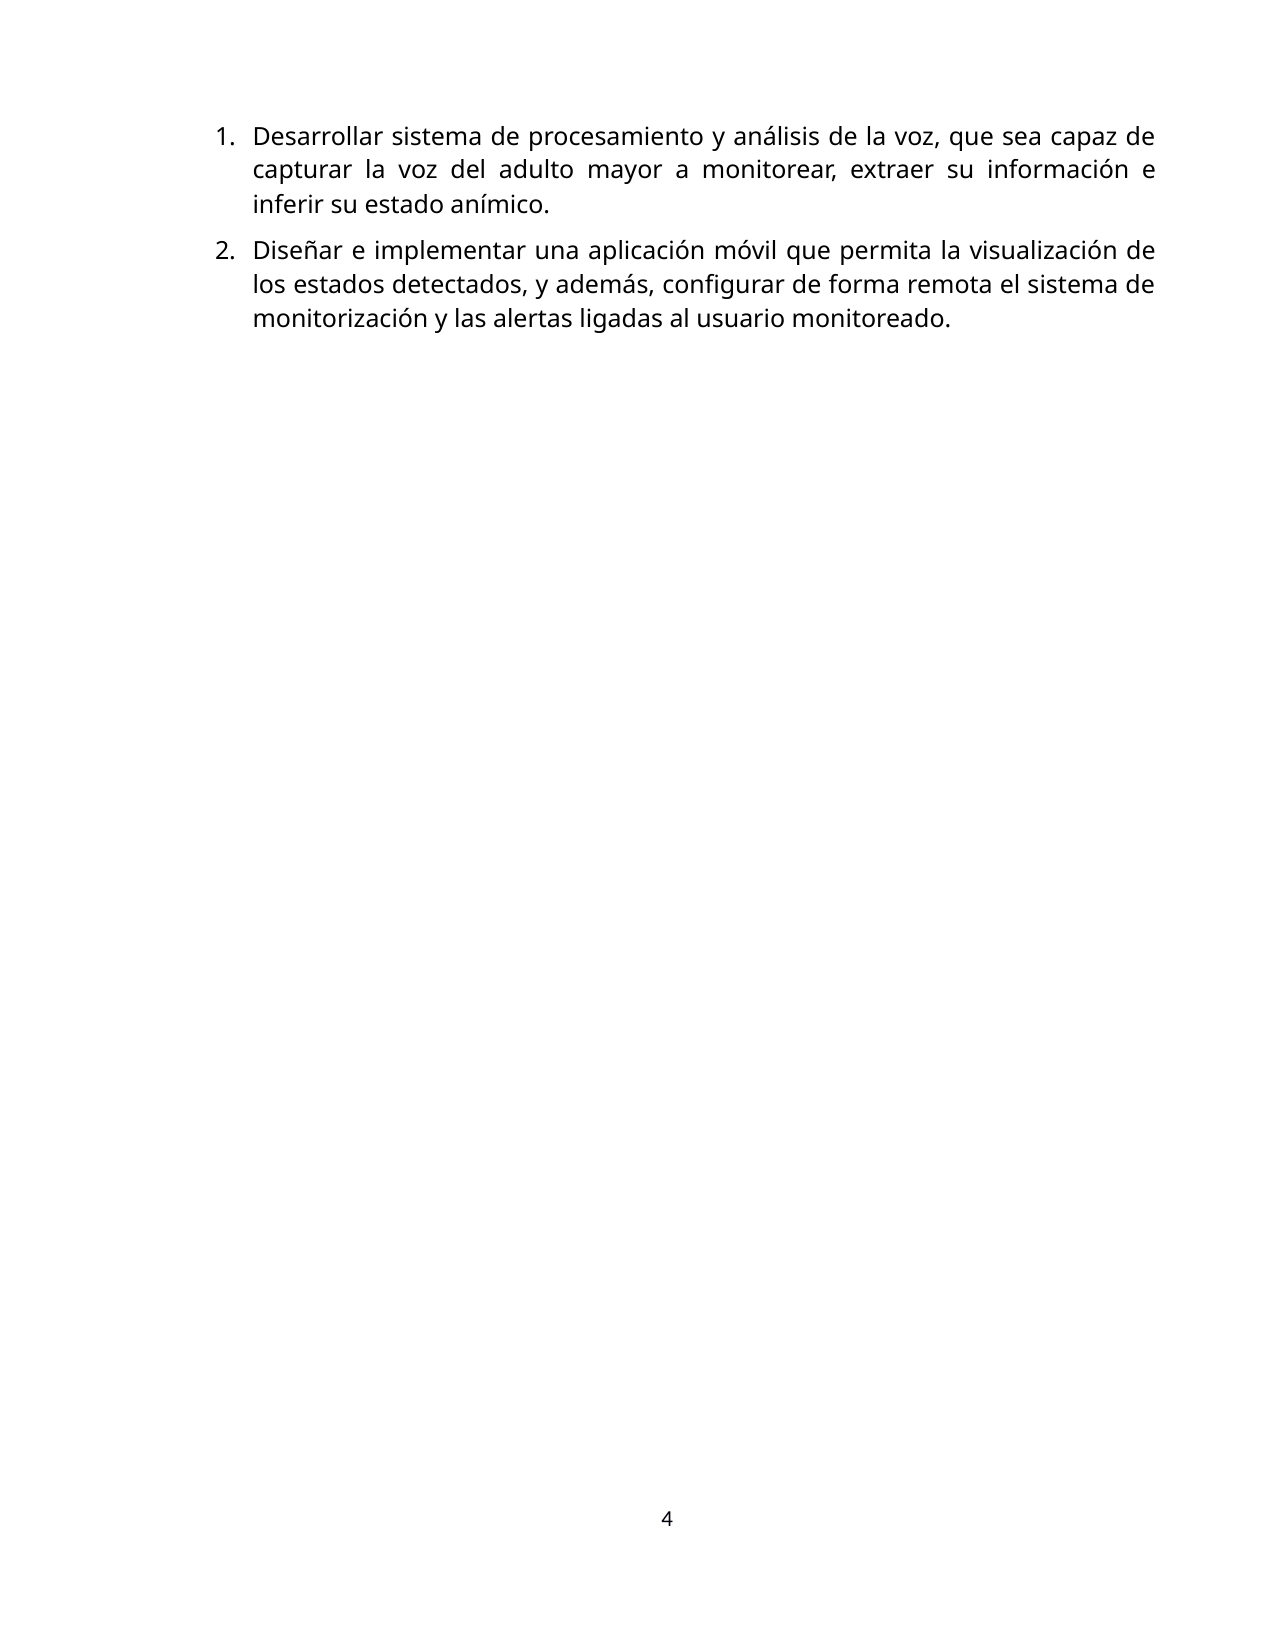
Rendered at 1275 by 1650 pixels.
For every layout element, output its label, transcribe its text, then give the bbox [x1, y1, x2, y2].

list Diseñar e implementar una aplicación móvil que permita la visualización de los estados detectados, y además, configurar de forma remota el sistema de monitorización y las alertas ligadas al usuario monitoreado. [215, 233, 1157, 335]
list Desarrollar sistema de procesamiento y análisis de la voz, que sea capaz de capturar la voz del adulto mayor a monitorear, extraer su información e inferir su estado anímico. [215, 118, 1157, 220]
